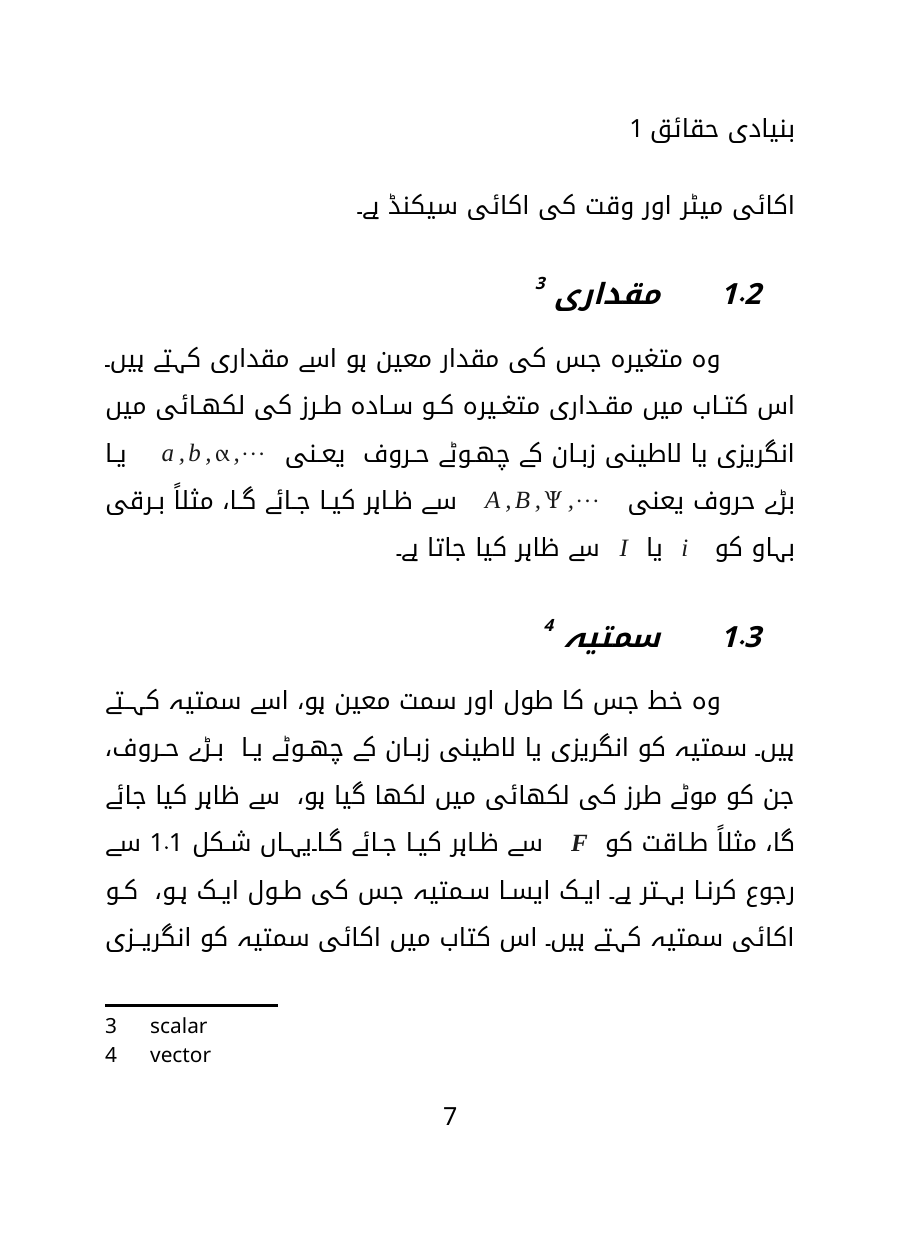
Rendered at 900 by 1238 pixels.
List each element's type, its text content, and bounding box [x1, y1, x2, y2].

text وہ متغیرہ جس کی مقدار معین ہو اسے مقداری کہتے ہیں۔ اس کتاب میں مقداری متغیرہ کو سادہ طرز کی لکھائی میں انگریزی یا لاطینی زبان کے چھوٹے حروف یعنی یا بڑے حروف یعنی سے ظاہر کیا جائے گا، مثلاً برقی بہاو کو یاسے ظاہر کیا جاتا ہے۔ [105, 335, 795, 572]
list scalar [105, 1012, 795, 1040]
list vector [105, 1040, 795, 1068]
text وہ خط جس کا طول اور سمت معین ہو، اسے سمتیہ کہتے ہیں۔ سمتیہ کو انگریزی یا لاطینی زبان کے چھوٹے یا بڑے حروف، جن کو موٹے طرز کی لکھائی میں لکھا گیا ہو، سے ظاہر کیا جائے گا، مثلاً طاقت کو سے ظاہر کیا جائے گا۔یہاں شکل 1.1 سے رجوع کرنا بہتر ہے۔ ایک ایسا سمتیہ جس کی طول ایک ہو، کو اکائی سمتیہ کہتے ہیں۔ اس کتاب میں اکائی سمتیہ کو انگریزی کے پہلے حرف جس کو موٹے طرز کی لکھائ میں لکھا گیا ہو اور جس پر ٹوپی کا نشان ہو سے ظاہر کیا جائے گا، مثلاً اکائی سمتیہخلاء کی تین عمودی سمتوں کو ظاہر کرتے ہیں۔میں، چوٹی لکھائی میں، اس بات کی یاد دہانی کراتا ہے کہ یہ سمتیہ خلاء کی سمت کو ظاہر کرتا ہے۔ اگر کسی سمتیہ کی طول اور اس کی سمت کو علیحدہ علیحدہ لکھنا ہو تو اس کے طول کو ظاہر کرنے کے لئے سادہ طرز کی لکھائ میں وہی حرف استعمال کیا جائے گا جو اس سمتیہ کو ظاہر کرنے کے لئے، موٹے طرز کی لکھائی میں، استعمال کیا گیا ہو۔ یعنی سمتیہکی طول کوسے ظاہر کیا جائے گا۔ شکل میں سمتیہ کی طول، چار کے برابر ہے۔ اگر کسی سمتیہ کی سمت میں ایک اکائی سمتیہ بنایا جائے تو یہ اکائی سمتیہ اس سمتیہ کی سمت کو ظاہر کرتا ہے۔جیسے پہلے ذکر ہوا ہے ایسے اکائی سمتیہ کو انگریزی کے پہلے حرف، جس کو موٹے طرز کی لکھائ میں لکھا گیا ہو اور جس پر ٹوپی کا نشان ہو، سے ظاہر کیا جائے گا یعنی سمتیہکی سمت کوسے ظاہر کیا جائے گا۔یہاں، چوٹی لکھائی میں ، اس بات کی یاد دہانی کراتا ہے کہ یہ اکائی سمتیہ کی سمت کو ظاہر کر رہا ہے۔ شکل میں چونکہ طاقت دائیں جانب کو ہے لہٰذا اور برابر ہیں۔ [105, 677, 795, 962]
text اس کتاب میں بین الاقوامی نظامِ اکائی استعمال کی جائے گی۔ اس نظام میں کمیت کی اکائی کلوگرام، لمبائ کی اکائی میٹر اور وقت کی اکائی سیکنڈ ہے۔ [105, 182, 795, 230]
subtitle مقداری [105, 267, 720, 323]
subtitle سمتیہ [105, 609, 720, 665]
